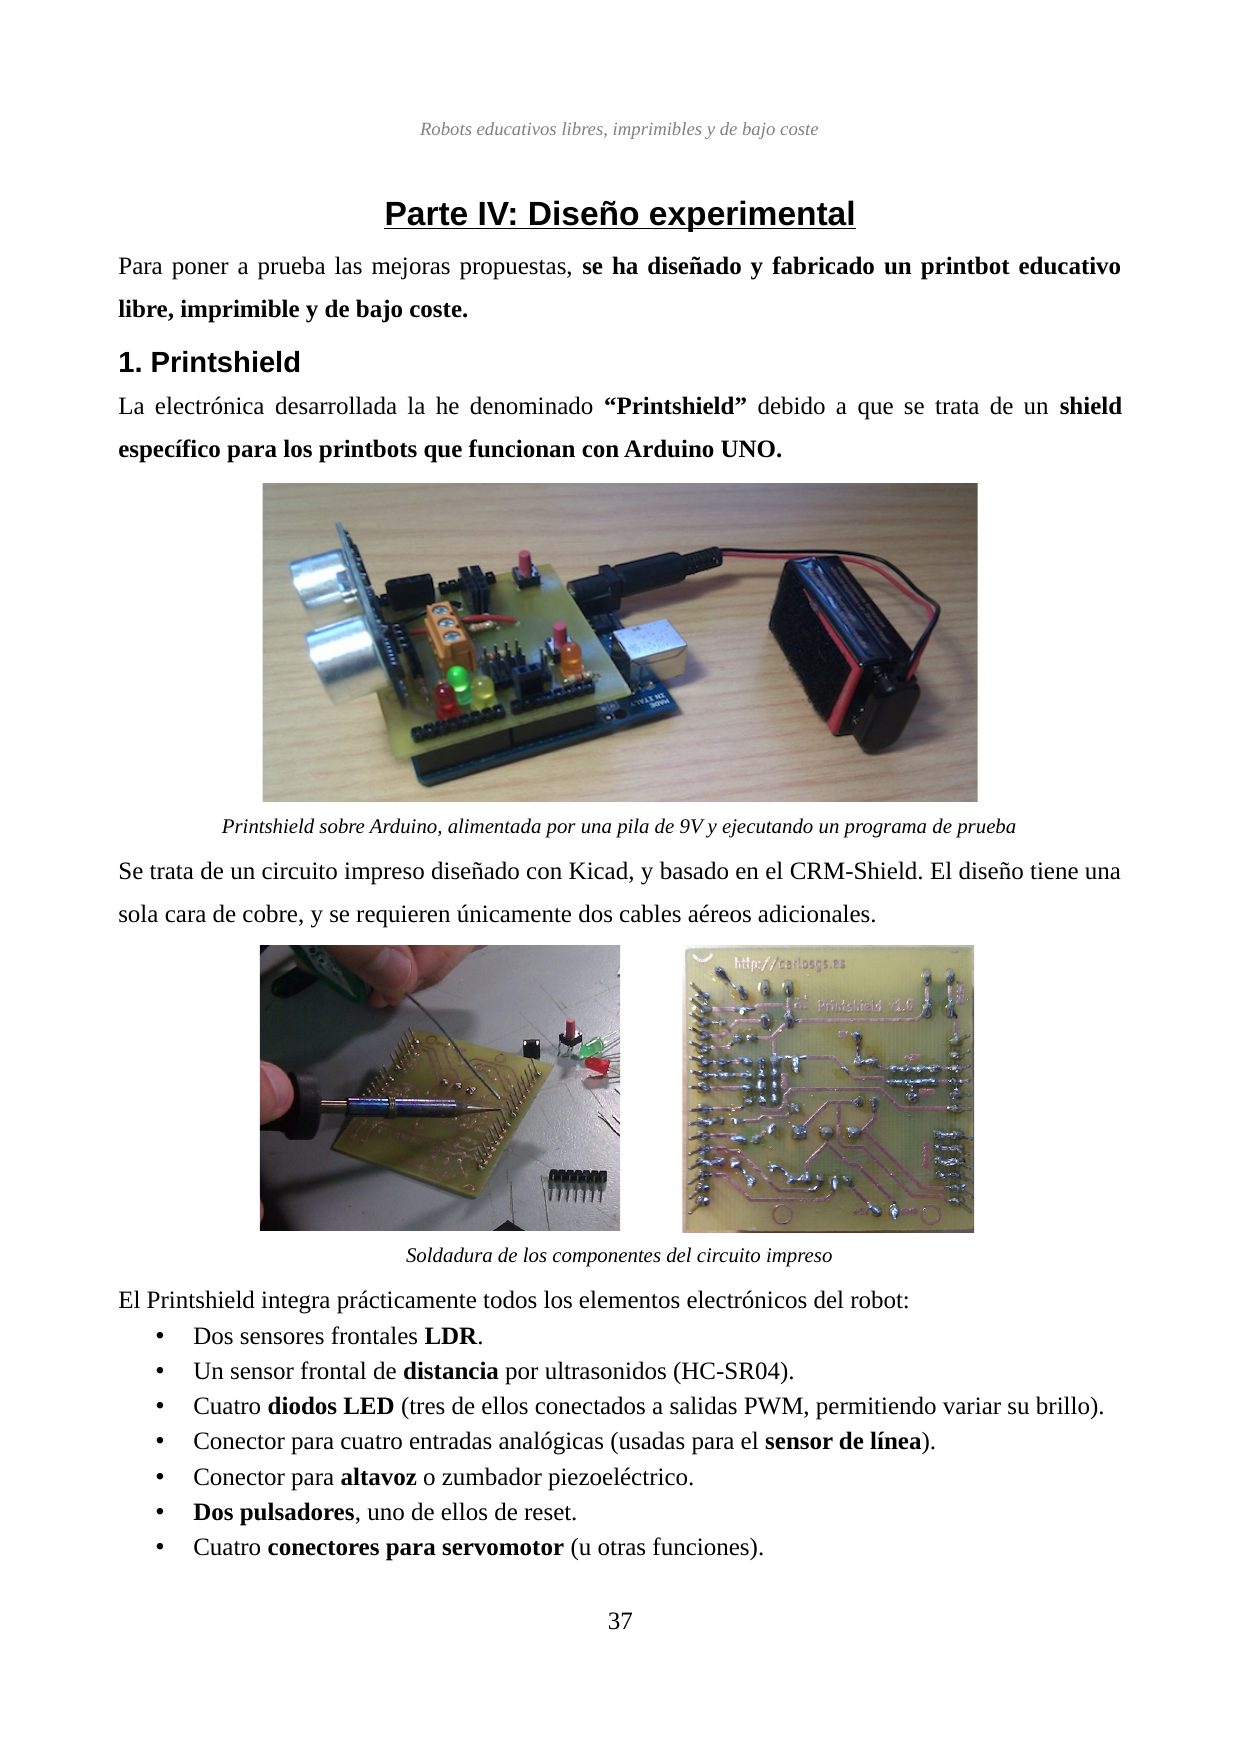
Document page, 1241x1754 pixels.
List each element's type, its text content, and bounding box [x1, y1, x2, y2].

list Cuatro diodos LED (tres de ellos conectados a salidas PWM, permitiendo variar su brillo). [156, 1391, 1122, 1420]
text La electrónica desarrollada la he denominado “Printshield” debido a que se trata de un shield específico para los printbots que funcionan con Arduino UNO. [118, 391, 1122, 463]
text Printshield sobre Arduino, alimentada por una pila de 9V y ejecutando un programa de prueba [118, 483, 1122, 838]
text Se trata de un circuito impreso diseñado con Kicad, y basado en el CRM-Shield. El diseño tiene una sola cara de cobre, y se requieren únicamente dos cables aéreos adicionales. [118, 856, 1122, 928]
text Para poner a prueba las mejoras propuestas, se ha diseñado y fabricado un printbot educativo libre, imprimible y de bajo coste. [118, 251, 1122, 323]
text Soldadura de los componentes del circuito impreso [118, 949, 1122, 1267]
list Un sensor frontal de distancia por ultrasonidos (HC-SR04). [156, 1356, 1122, 1385]
list Conector para cuatro entradas analógicas (usadas para el sensor de línea). [156, 1426, 1122, 1455]
picture [262, 483, 978, 802]
picture [682, 945, 975, 1233]
text El Printshield integra prácticamente todos los elementos electrónicos del robot: [118, 1286, 1122, 1314]
list Dos sensores frontales LDR. [156, 1321, 1122, 1349]
list Conector para altavoz o zumbador piezoeléctrico. [156, 1462, 1122, 1490]
list Dos pulsadores, uno de ellos de reset. [156, 1497, 1122, 1526]
list Cuatro conectores para servomotor (u otras funciones). [156, 1532, 1122, 1561]
subtitle Parte IV: Diseño experimental [118, 194, 1122, 233]
picture [259, 945, 621, 1231]
subtitle 1. Printshield [118, 345, 1122, 378]
